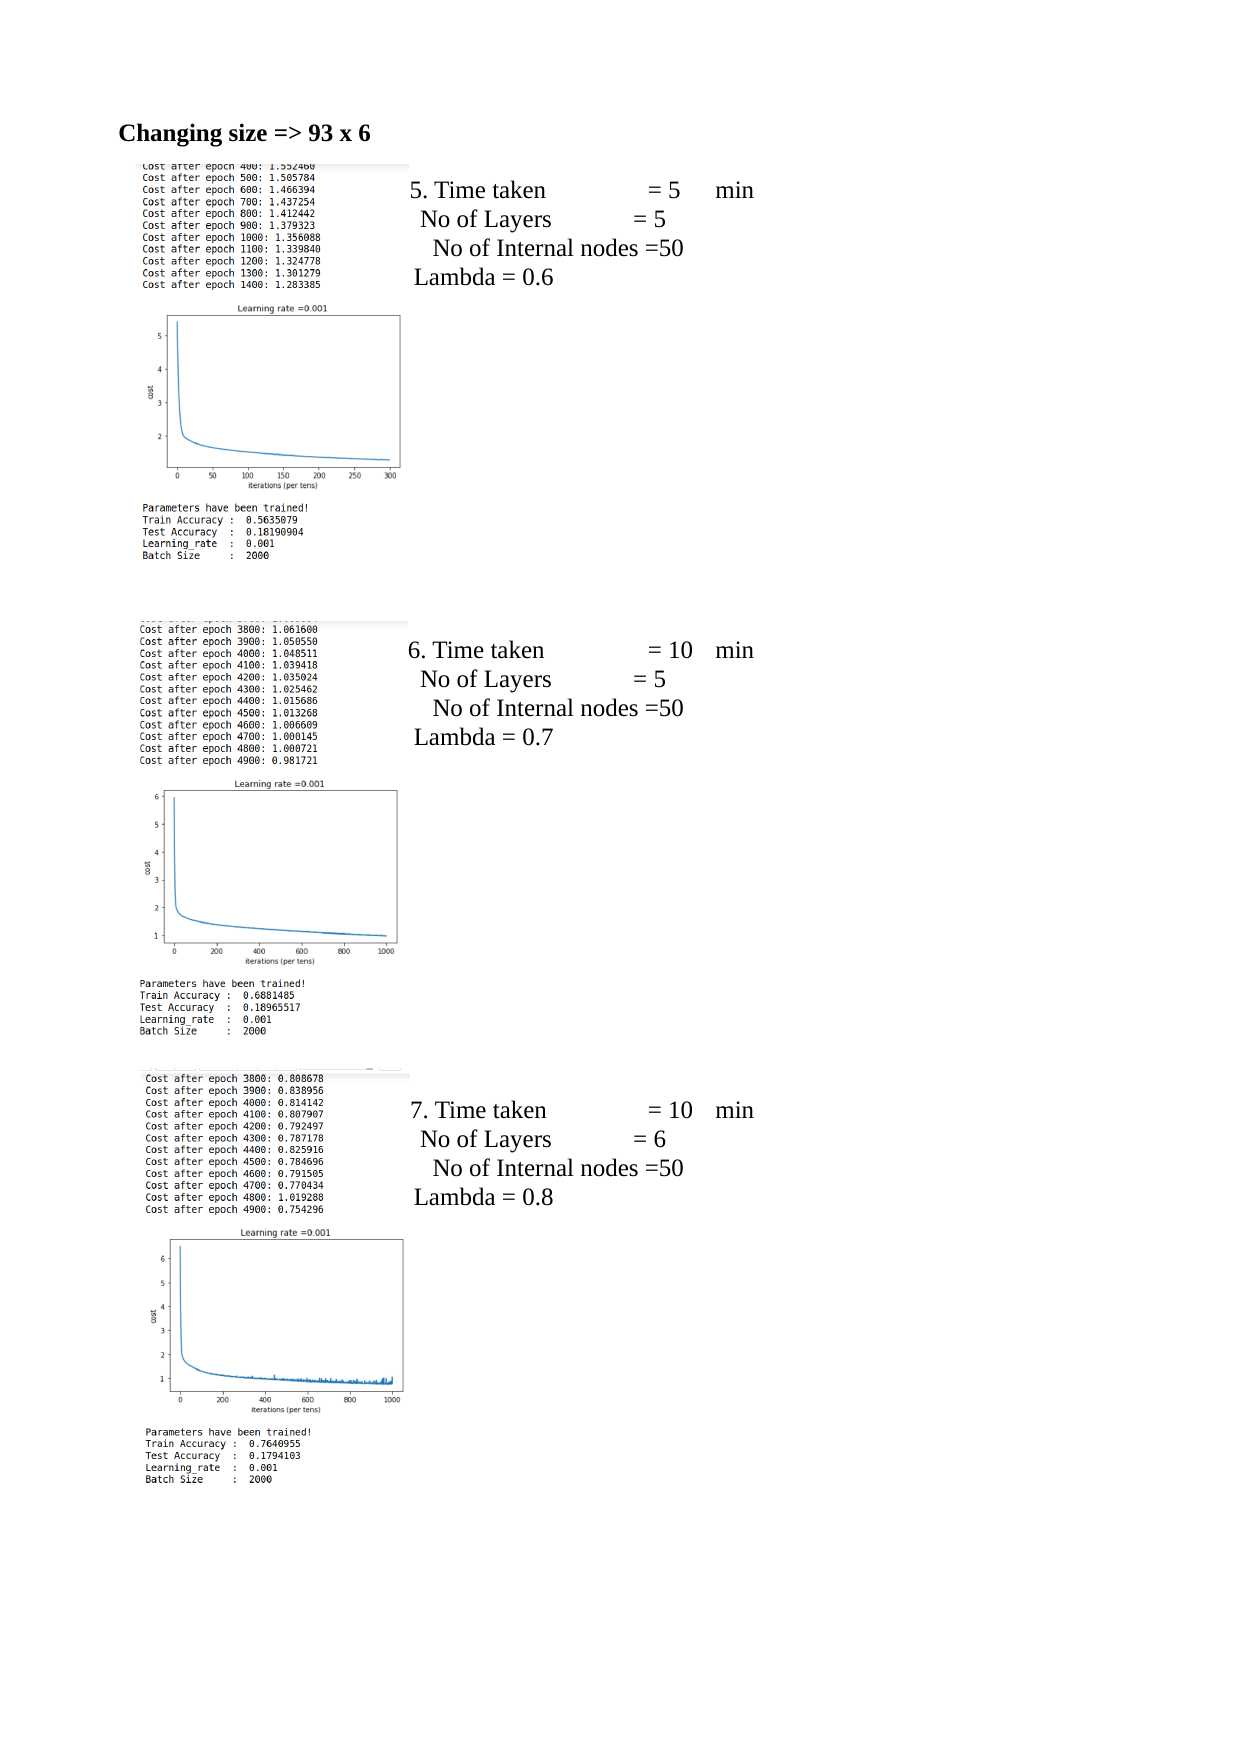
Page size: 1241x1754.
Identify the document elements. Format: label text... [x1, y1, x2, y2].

text [118, 1096, 141, 1124]
text 7. Time taken = 10 min [268, 1096, 1122, 1124]
text [118, 262, 135, 291]
picture [141, 1068, 268, 1494]
text [118, 722, 140, 751]
text Changing size => 93 x 6 [118, 118, 1122, 147]
text [118, 204, 135, 233]
picture [140, 620, 269, 1042]
text [118, 1153, 141, 1182]
text No of Layers = 5 [269, 664, 1122, 693]
text No of Layers = 5 [265, 204, 1122, 233]
text [118, 636, 140, 664]
text [118, 233, 135, 262]
text Lambda = 0.7 [269, 722, 1122, 751]
text 6. Time taken = 10 min [269, 636, 1122, 664]
text [118, 693, 140, 722]
text Lambda = 0.6 [265, 262, 1122, 291]
text No of Internal nodes =50 [265, 233, 1122, 262]
text [118, 664, 140, 693]
text No of Internal nodes =50 [268, 1153, 1122, 1182]
text [118, 1124, 141, 1153]
text [118, 1182, 141, 1211]
text 5. Time taken = 5 min [265, 176, 1122, 204]
picture [135, 163, 265, 565]
text [118, 176, 135, 204]
text No of Internal nodes =50 [269, 693, 1122, 722]
text No of Layers = 6 [268, 1124, 1122, 1153]
text Lambda = 0.8 [268, 1182, 1122, 1211]
